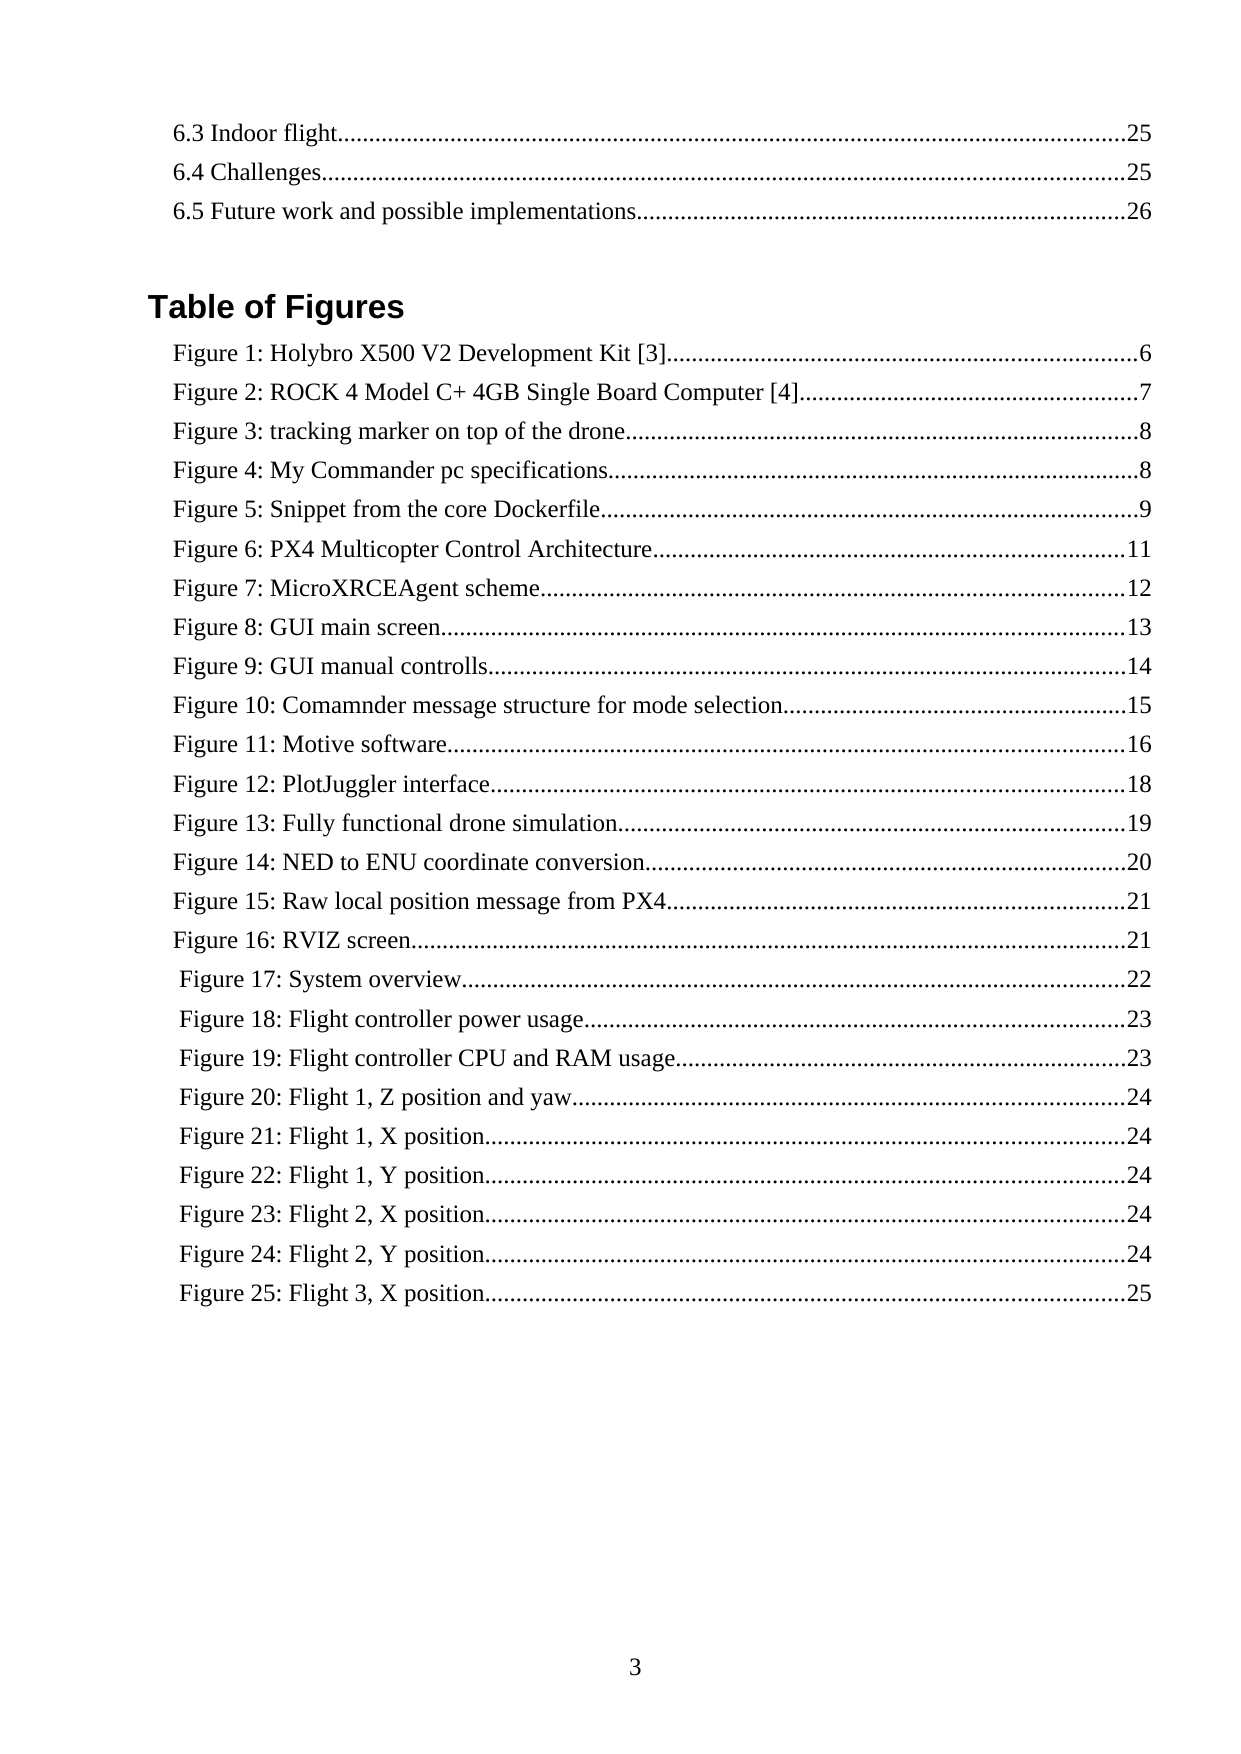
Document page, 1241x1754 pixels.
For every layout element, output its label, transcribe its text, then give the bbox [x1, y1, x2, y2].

text Figure 24: Flight 2, Y position 24 [173, 1239, 1152, 1267]
text Figure 9: GUI manual controlls 14 [173, 651, 1152, 680]
text Figure 23: Flight 2, X position 24 [173, 1199, 1152, 1228]
text Figure 14: NED to ENU coordinate conversion 20 [173, 847, 1152, 876]
text Figure 3: tracking marker on top of the drone 8 [173, 416, 1152, 445]
text Figure 11: Motive software 16 [173, 729, 1152, 758]
text Figure 8: GUI main screen 13 [173, 612, 1152, 641]
subtitle Table of Figures [148, 287, 1152, 325]
text Figure 20: Flight 1, Z position and yaw 24 [173, 1082, 1152, 1111]
text Figure 2: ROCK 4 Model C+ 4GB Single Board Computer [4] 7 [173, 377, 1152, 406]
text 6.5 Future work and possible implementations 26 [173, 196, 1152, 225]
text 6.3 Indoor flight 25 [173, 118, 1152, 147]
text 6.4 Challenges 25 [173, 157, 1152, 186]
text Figure 15: Raw local position message from PX4 21 [173, 886, 1152, 915]
text Figure 7: MicroXRCEAgent scheme 12 [173, 573, 1152, 602]
text Figure 16: RVIZ screen 21 [173, 925, 1152, 954]
text Figure 1: Holybro X500 V2 Development Kit [3] 6 [173, 338, 1152, 367]
text Figure 25: Flight 3, X position 25 [173, 1278, 1152, 1307]
text Figure 5: Snippet from the core Dockerfile 9 [173, 494, 1152, 523]
text Figure 21: Flight 1, X position 24 [173, 1121, 1152, 1150]
text Figure 6: PX4 Multicopter Control Architecture 11 [173, 534, 1152, 562]
text Figure 4: My Commander pc specifications 8 [173, 455, 1152, 484]
text Figure 10: Comamnder message structure for mode selection 15 [173, 690, 1152, 719]
text Figure 12: PlotJuggler interface 18 [173, 769, 1152, 797]
text Figure 19: Flight controller CPU and RAM usage 23 [173, 1043, 1152, 1072]
text Figure 13: Fully functional drone simulation. 19 [173, 808, 1152, 837]
text Figure 22: Flight 1, Y position 24 [173, 1160, 1152, 1189]
text Figure 18: Flight controller power usage 23 [173, 1004, 1152, 1032]
text Figure 17: System overview 22 [173, 964, 1152, 993]
